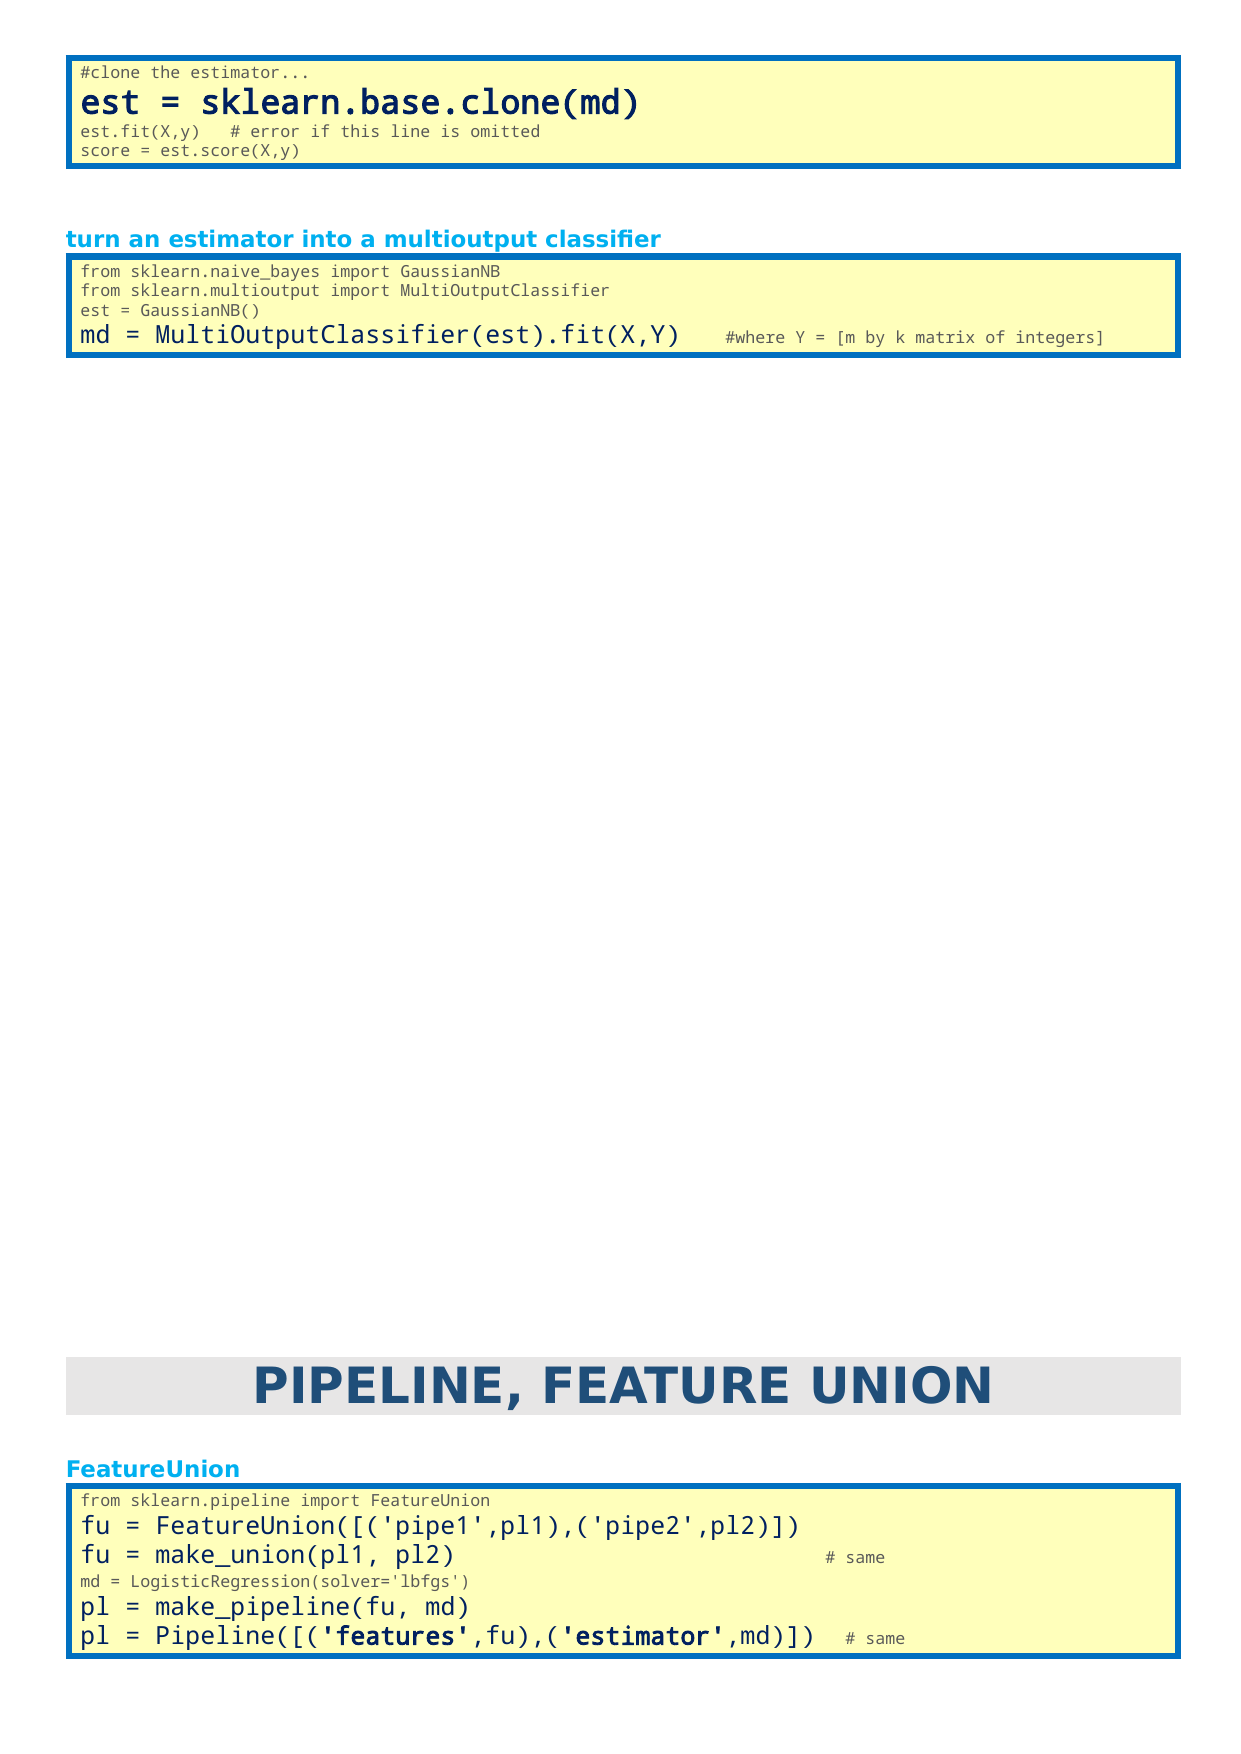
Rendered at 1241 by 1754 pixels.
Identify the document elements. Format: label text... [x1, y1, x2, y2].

text pl = make_pipeline(fu, md) pl = Pipeline([('features',fu),('estimator',md)]) # same [72, 1584, 1175, 1653]
text from sklearn.multioutput import MultiOutputClassifier [72, 273, 1175, 292]
title FeatureUnion [66, 1456, 1181, 1483]
text fu = make_union(pl1, pl2) # same md = LogisticRegression(solver='lbfgs') [72, 1532, 1175, 1584]
text from sklearn.naive_bayes import GaussianNB [72, 260, 1175, 273]
text md = MultiOutputClassifier(est).fit(X,Y) #where Y = [m by k matrix of integers] [72, 312, 1175, 352]
text score = est.score(X,y) [72, 133, 1175, 163]
title turn an estimator into a multioutput classifier [66, 227, 1181, 253]
text from sklearn.pipeline import FeatureUnion [72, 1489, 1175, 1502]
text est.fit(X,y) # error if this line is omitted [72, 113, 1175, 133]
text est = sklearn.base.clone(md) [72, 74, 1175, 113]
text est = GaussianNB() [72, 292, 1175, 312]
text fu = FeatureUnion([('pipe1',pl1),('pipe2',pl2)]) [72, 1502, 1175, 1532]
text #clone the estimator... [72, 61, 1175, 74]
subtitle PIPELINE, FEATURE UNION [66, 1357, 1181, 1415]
